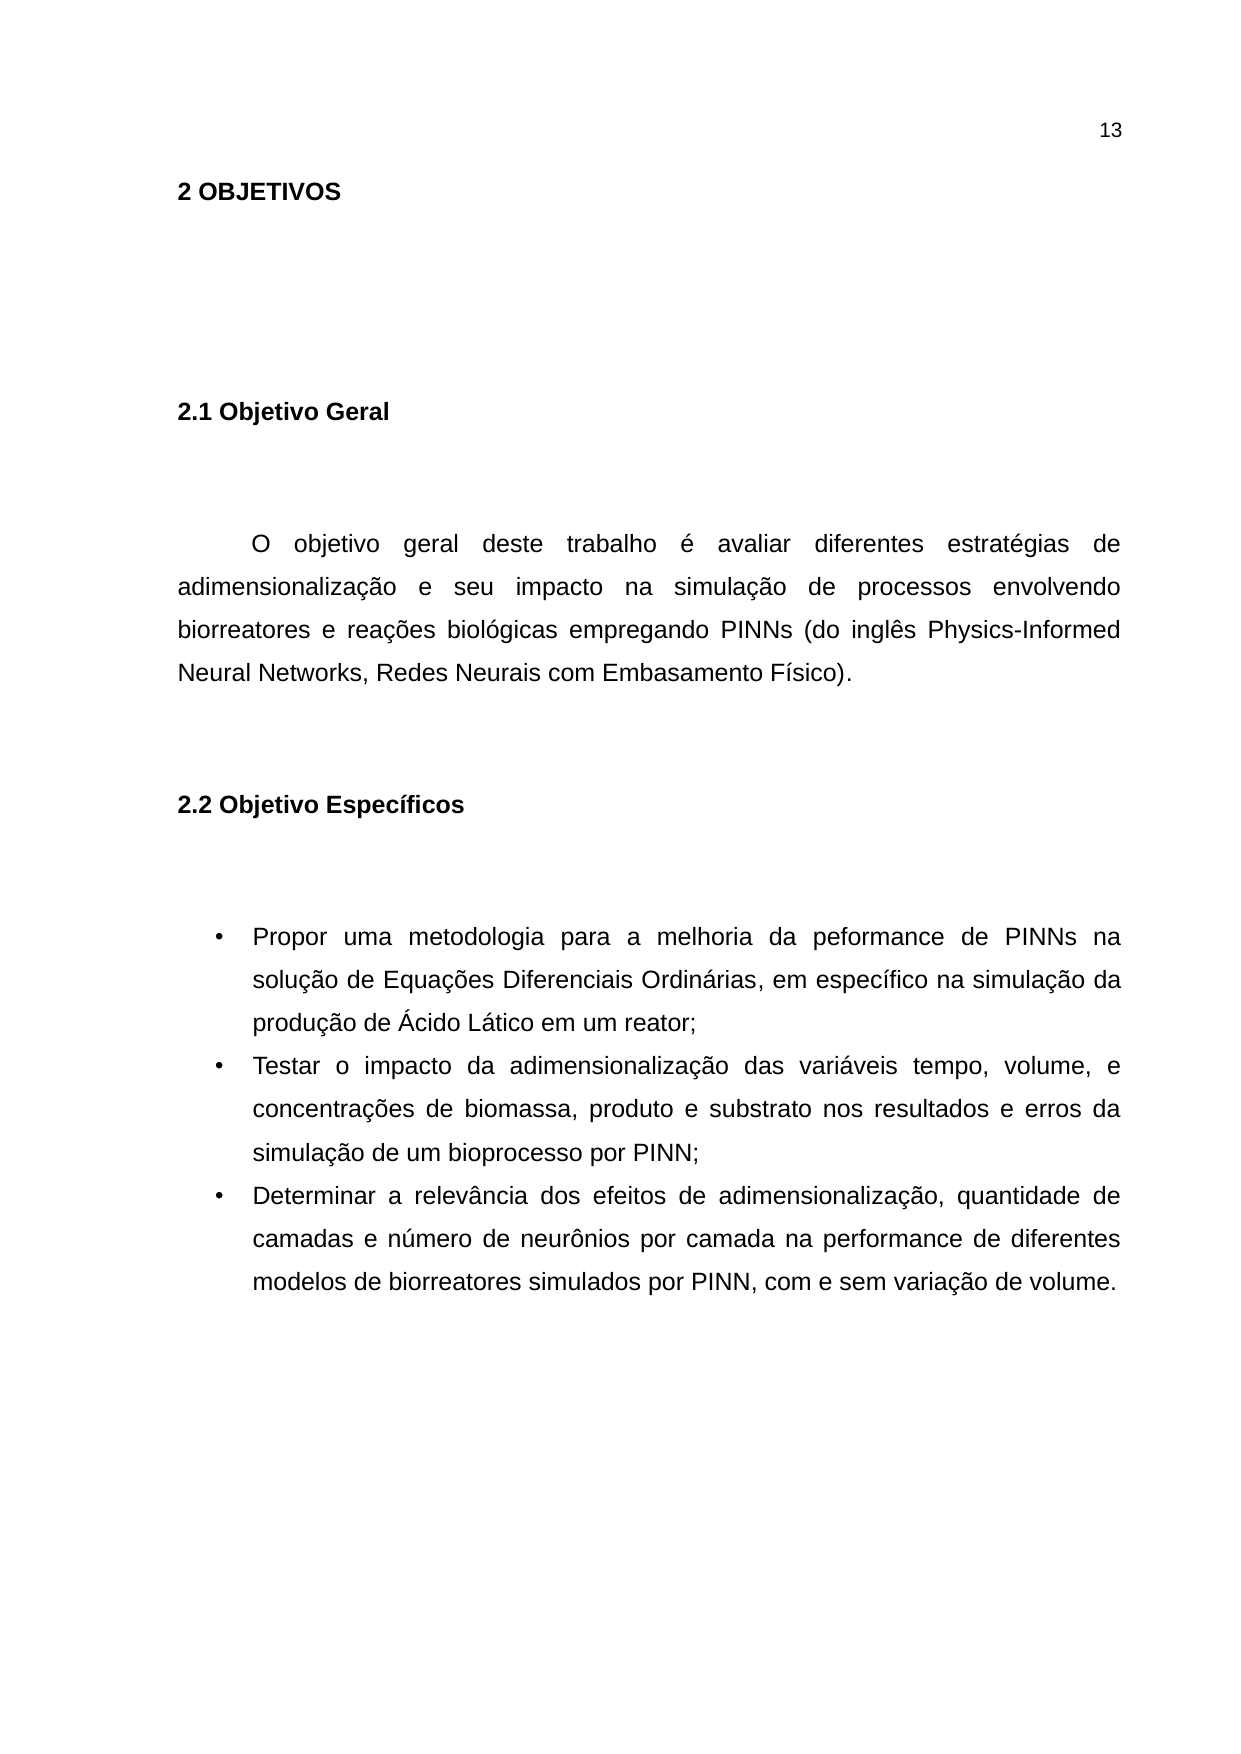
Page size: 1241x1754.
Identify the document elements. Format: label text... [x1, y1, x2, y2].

subtitle Objetivo Específicos [177, 790, 1122, 819]
subtitle Objetivos [177, 177, 1122, 206]
subtitle Objetivo Geral [177, 397, 1122, 426]
list Testar o impacto da adimensionalização das variáveis tempo, volume, e concentrações de biomassa, produto e substrato nos resultados e erros da simulação de um bioprocesso por PINN; [215, 1051, 1122, 1166]
list Propor uma metodologia para a melhoria da peformance de PINNs na solução de Equações Diferenciais Ordinárias, em específico na simulação da produção de Ácido Lático em um reator; [215, 922, 1122, 1037]
list Determinar a relevância dos efeitos de adimensionalização, quantidade de camadas e número de neurônios por camada na performance de diferentes modelos de biorreatores simulados por PINN, com e sem variação de volume. [215, 1181, 1122, 1296]
text O objetivo geral deste trabalho é avaliar diferentes estratégias de adimensionalização e seu impacto na simulação de processos envolvendo biorreatores e reações biológicas empregando PINNs (do inglês Physics-Informed Neural Networks, Redes Neurais com Embasamento Físico). [177, 529, 1122, 687]
